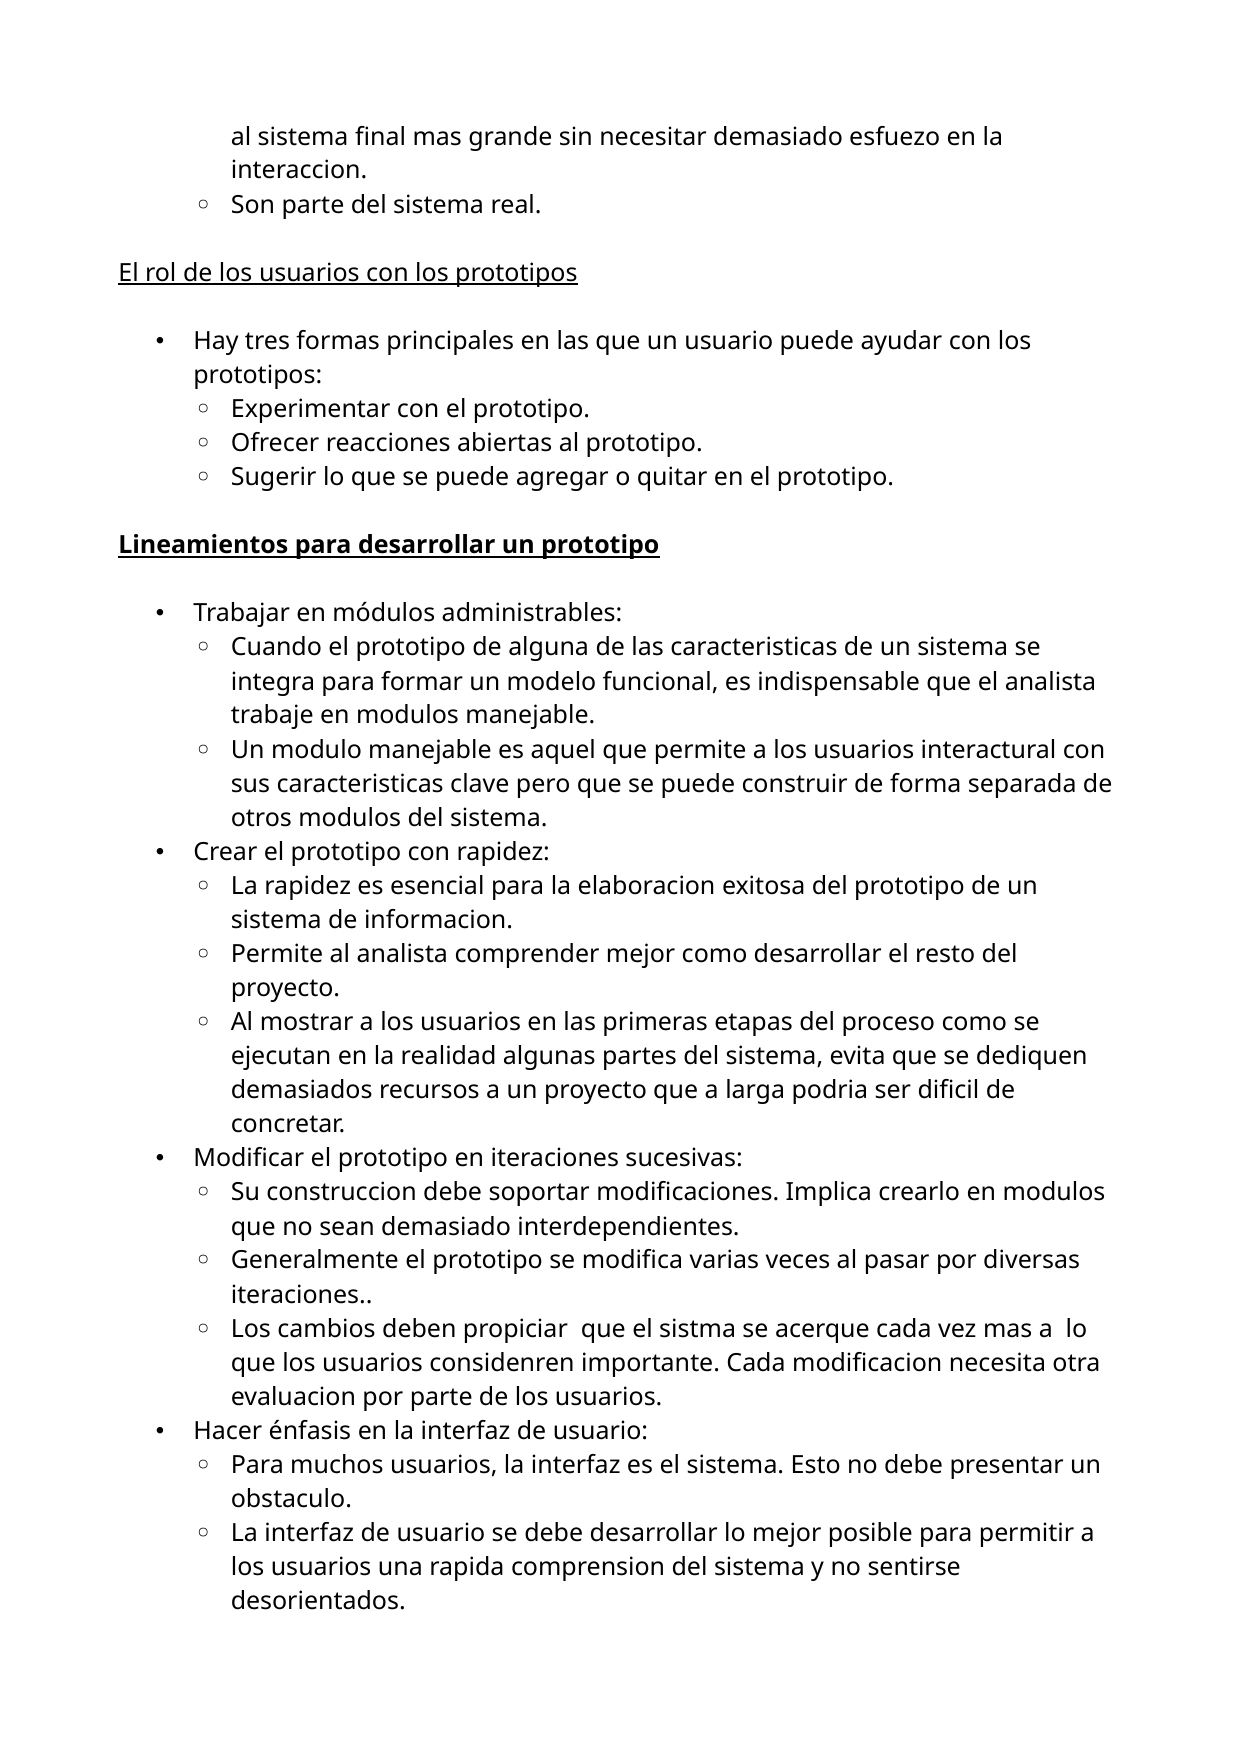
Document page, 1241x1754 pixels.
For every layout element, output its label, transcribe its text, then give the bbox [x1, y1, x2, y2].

list al sistema final mas grande sin necesitar demasiado esfuezo en la interaccion. [193, 118, 1122, 186]
list Son parte del sistema real. [193, 186, 1122, 220]
list Los cambios deben propiciar que el sistma se acerque cada vez mas a lo que los usuarios considenren importante. Cada modificacion necesita otra evaluacion por parte de los usuarios. [193, 1310, 1122, 1412]
list Al mostrar a los usuarios en las primeras etapas del proceso como se ejecutan en la realidad algunas partes del sistema, evita que se dediquen demasiados recursos a un proyecto que a larga podria ser dificil de concretar. [193, 1004, 1122, 1140]
list Hay tres formas principales en las que un usuario puede ayudar con los prototipos: [156, 322, 1122, 391]
list La interfaz de usuario se debe desarrollar lo mejor posible para permitir a los usuarios una rapida comprension del sistema y no sentirse desorientados. [193, 1515, 1122, 1617]
list Ofrecer reacciones abiertas al prototipo. [193, 425, 1122, 459]
list Generalmente el prototipo se modifica varias veces al pasar por diversas iteraciones.. [193, 1242, 1122, 1310]
text Lineamientos para desarrollar un prototipo [118, 527, 1122, 561]
text El rol de los usuarios con los prototipos [118, 254, 1122, 288]
list Cuando el prototipo de alguna de las caracteristicas de un sistema se integra para formar un modelo funcional, es indispensable que el analista trabaje en modulos manejable. [193, 629, 1122, 731]
list Un modulo manejable es aquel que permite a los usuarios interactural con sus caracteristicas clave pero que se puede construir de forma separada de otros modulos del sistema. [193, 731, 1122, 833]
list Crear el prototipo con rapidez: [156, 833, 1122, 867]
list Para muchos usuarios, la interfaz es el sistema. Esto no debe presentar un obstaculo. [193, 1447, 1122, 1515]
list Trabajar en módulos administrables: [156, 595, 1122, 629]
list Su construccion debe soportar modificaciones. Implica crearlo en modulos que no sean demasiado interdependientes. [193, 1174, 1122, 1242]
list La rapidez es esencial para la elaboracion exitosa del prototipo de un sistema de informacion. [193, 867, 1122, 936]
list Experimentar con el prototipo. [193, 391, 1122, 425]
list Modificar el prototipo en iteraciones sucesivas: [156, 1140, 1122, 1174]
list Hacer énfasis en la interfaz de usuario: [156, 1412, 1122, 1447]
list Sugerir lo que se puede agregar o quitar en el prototipo. [193, 459, 1122, 493]
list Permite al analista comprender mejor como desarrollar el resto del proyecto. [193, 936, 1122, 1004]
